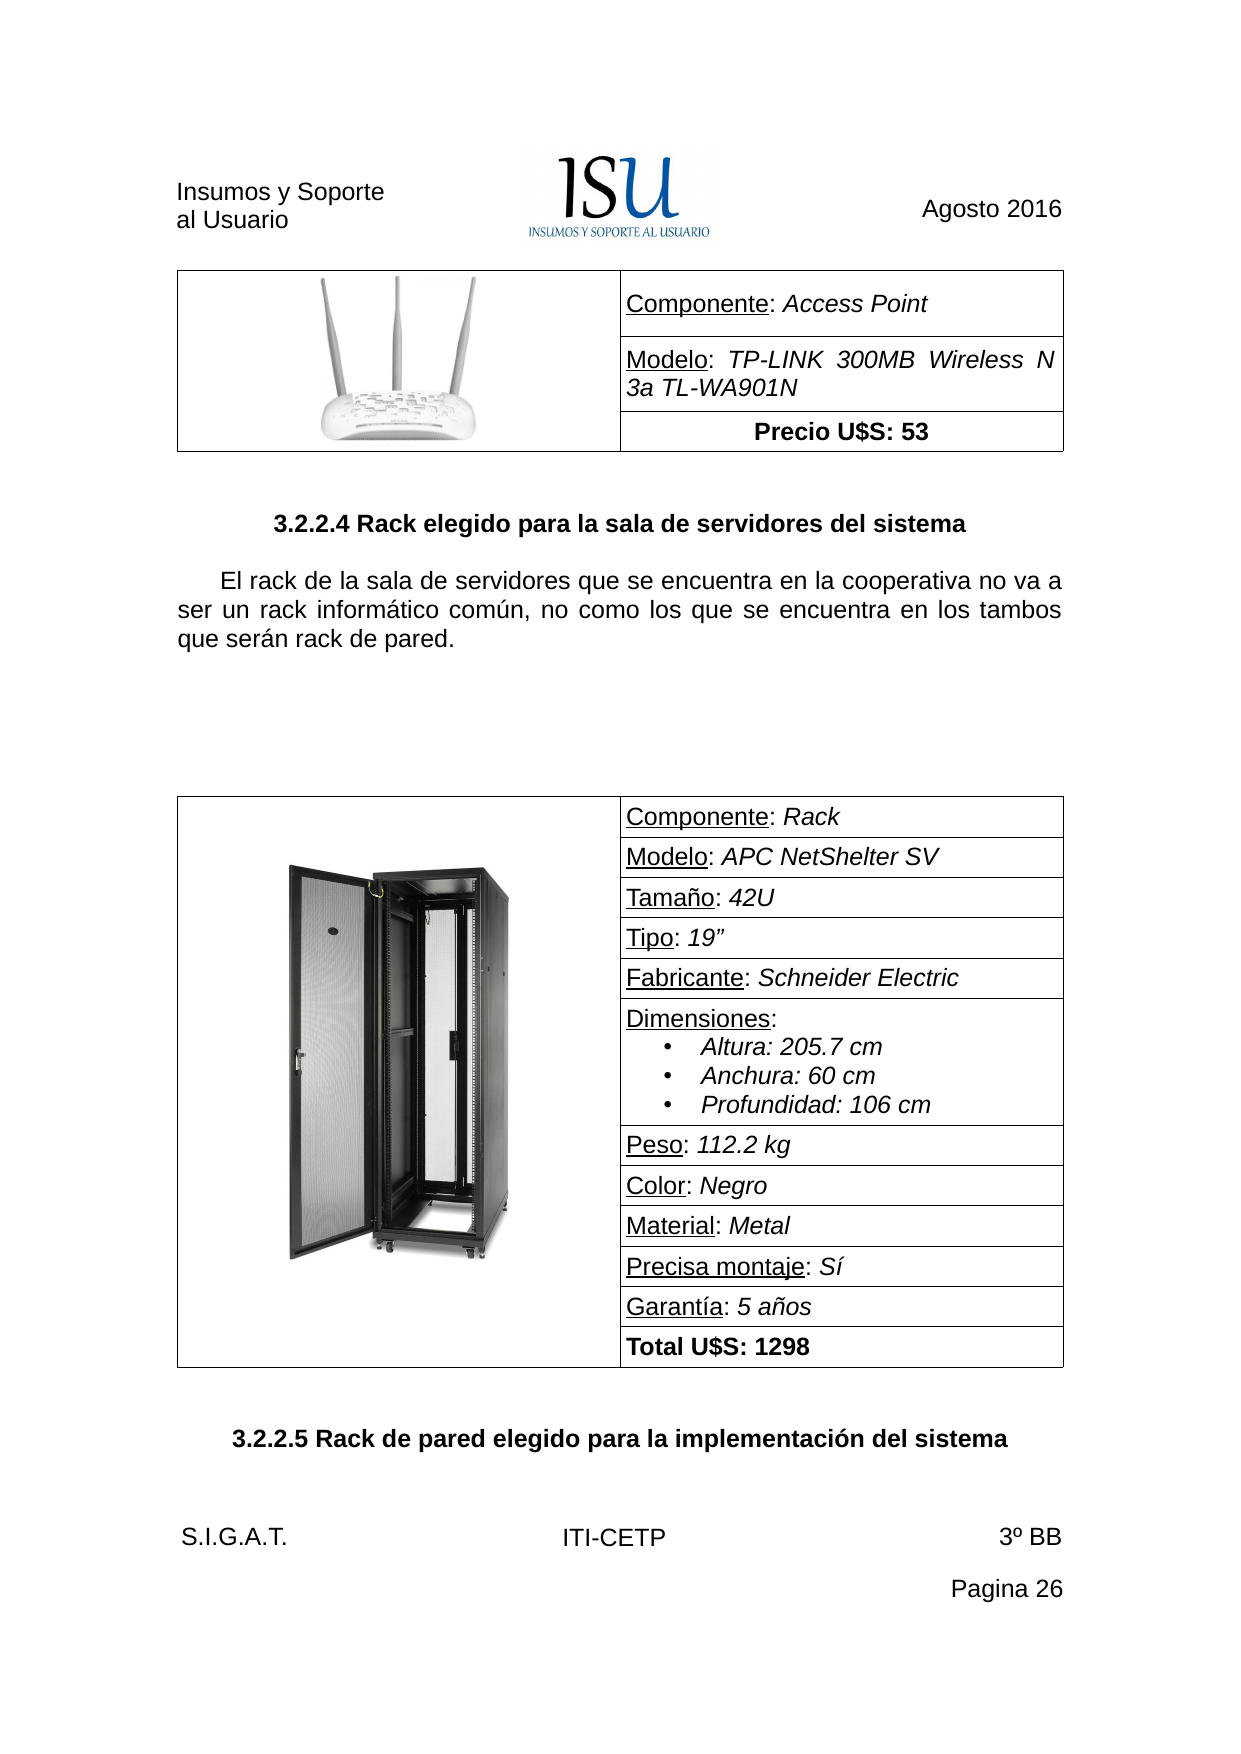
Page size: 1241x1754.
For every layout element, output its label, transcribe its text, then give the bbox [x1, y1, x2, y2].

picture [517, 138, 723, 252]
table_cell Material: Metal [621, 1206, 1063, 1246]
picture [316, 276, 481, 441]
table_header [178, 797, 620, 1367]
table_cell Modelo: APC NetShelter SV [621, 838, 1063, 877]
table_cell Precio U$S: 53 [621, 412, 1063, 451]
table_cell Color: Negro [621, 1166, 1063, 1205]
table_cell Modelo: TP-LINK 300MB Wireless N 3a TL-WA901N [621, 337, 1063, 411]
table_cell Tamaño: 42U [621, 878, 1063, 917]
table_header Componente: Access Point [621, 271, 1063, 336]
table_header Componente: Rack [621, 797, 1063, 837]
text El rack de la sala de servidores que se encuentra en la cooperativa no va a ser un rack informático común, no como los que se encuentra en los tambos que serán rack de pared. [177, 566, 1063, 652]
table_cell Peso: 112.2 kg [621, 1126, 1063, 1165]
picture [278, 861, 519, 1265]
table_cell Precisa montaje: Sí [621, 1247, 1063, 1286]
table_cell Tipo: 19” [621, 918, 1063, 957]
table_cell Garantía: 5 años [621, 1287, 1063, 1326]
table_header [178, 271, 620, 451]
table_cell Total U$S: 1298 [621, 1327, 1063, 1367]
text 3.2.2.5 Rack de pared elegido para la implementación del sistema [177, 1424, 1063, 1453]
text 3.2.2.4 Rack elegido para la sala de servidores del sistema [177, 509, 1063, 537]
table_cell Fabricante: Schneider Electric [621, 959, 1063, 998]
table_cell Dimensiones: Altura: 205.7 cm Anchura: 60 cm Profundidad: 106 cm [621, 999, 1063, 1125]
